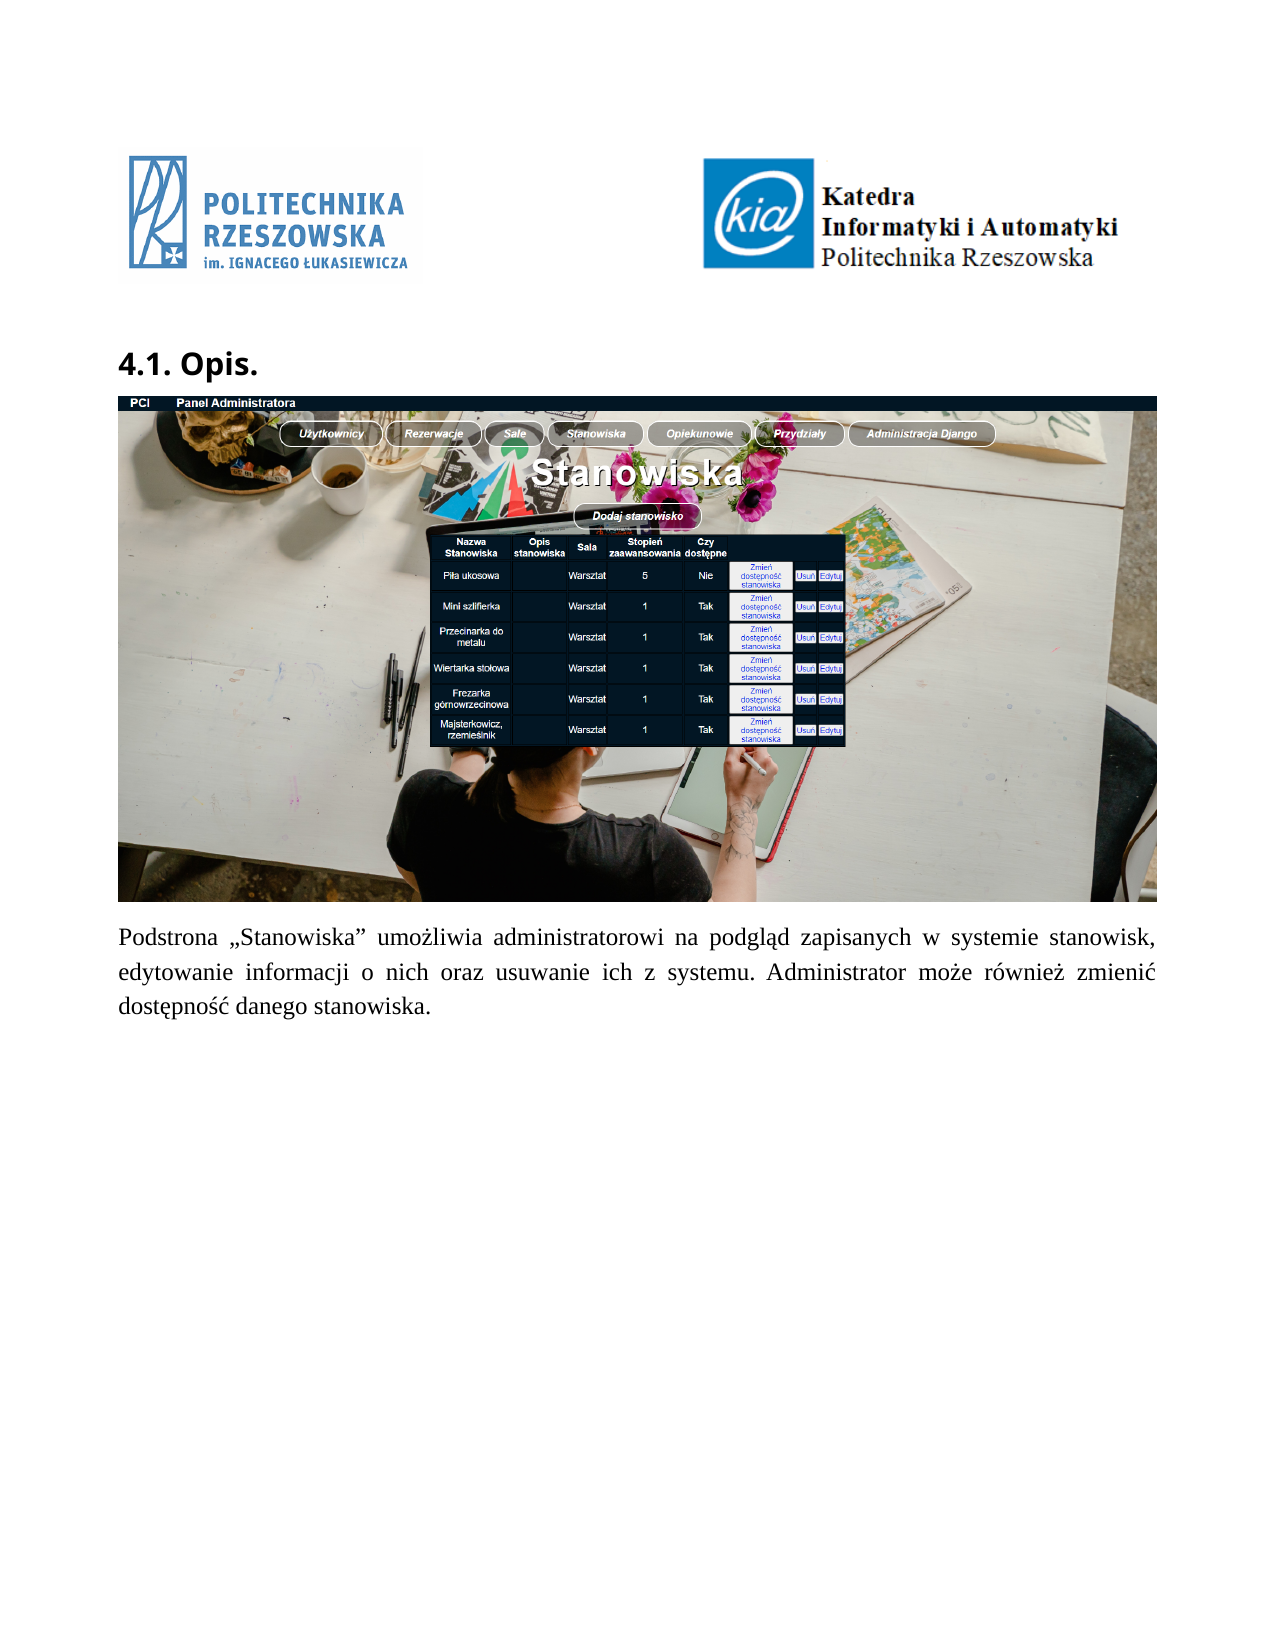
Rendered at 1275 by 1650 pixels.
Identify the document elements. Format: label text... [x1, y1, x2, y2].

picture [118, 396, 1157, 902]
subtitle 4.1. Opis. [118, 342, 1157, 384]
picture [118, 147, 423, 284]
picture [685, 143, 1147, 286]
text Podstrona „Stanowiska” umożliwia administratorowi na podgląd zapisanych w systemie stanowisk, edytowanie informacji o nich oraz usuwanie ich z systemu. Administrator może również zmienić dostępność danego stanowiska. [118, 922, 1157, 1020]
